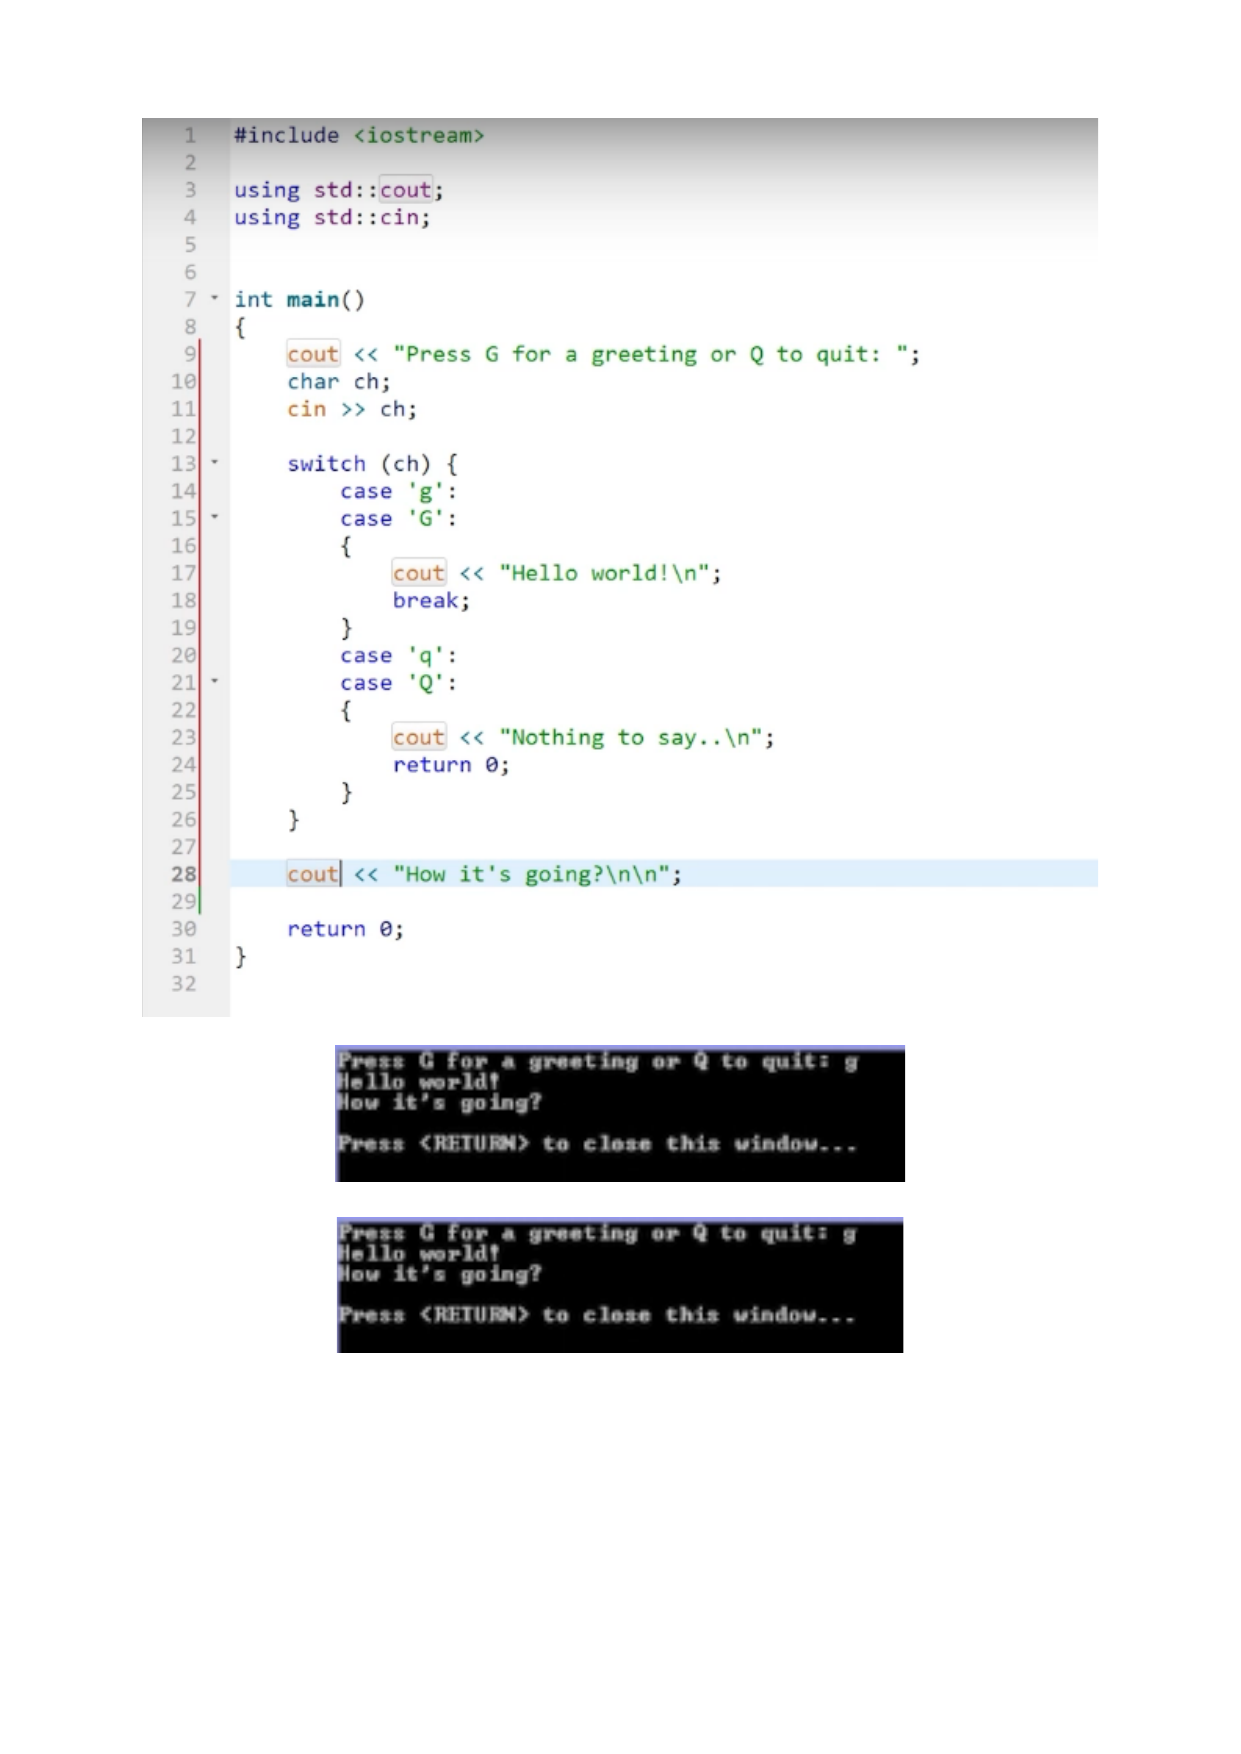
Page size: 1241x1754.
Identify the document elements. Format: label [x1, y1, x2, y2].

picture [335, 1045, 905, 1182]
picture [142, 118, 1099, 1017]
picture [336, 1217, 904, 1353]
